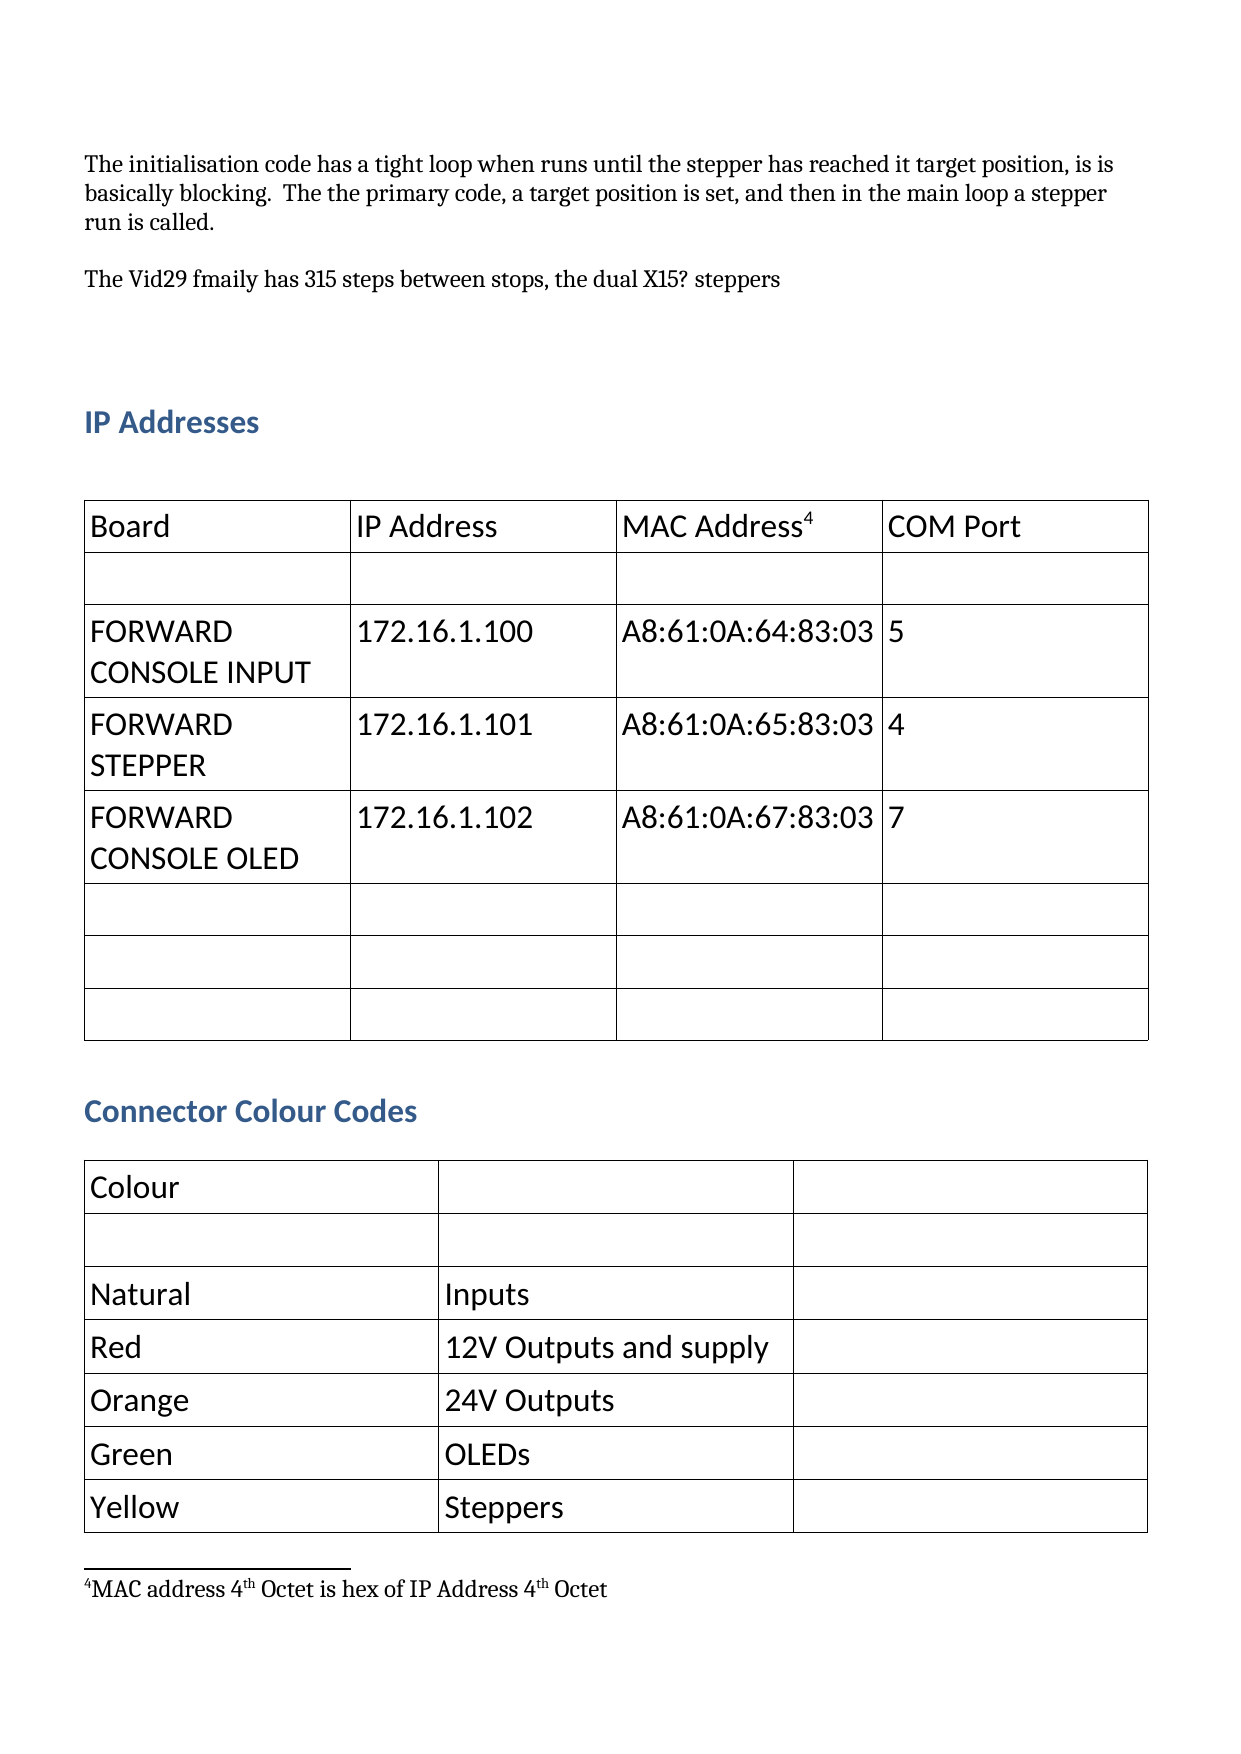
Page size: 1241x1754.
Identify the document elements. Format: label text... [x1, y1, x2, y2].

table_cell Inputs [439, 1267, 793, 1319]
table_cell [883, 884, 1148, 935]
table_header COM Port [883, 501, 1148, 552]
table_cell 172.16.1.100 [351, 605, 616, 697]
table_header Board [85, 501, 350, 552]
table_cell Green [85, 1427, 438, 1479]
table_cell [794, 1214, 1147, 1266]
table_cell [794, 1320, 1147, 1372]
table_cell [617, 884, 882, 935]
table_cell Steppers [439, 1480, 793, 1532]
table_cell [351, 884, 616, 935]
table_cell 172.16.1.101 [351, 698, 616, 790]
table_cell A8:61:0A:65:83:03 [617, 698, 882, 790]
table_cell [794, 1480, 1147, 1532]
text The Vid29 fmaily has 315 steps between stops, the dual X15? steppers [84, 265, 1148, 294]
table_cell 4 [883, 698, 1148, 790]
table_cell [617, 989, 882, 1040]
text The initialisation code has a tight loop when runs until the stepper has reached it target position, is is basically blocking. The the primary code, a target position is set, and then in the main loop a stepper run is called. [84, 150, 1148, 236]
table_cell [794, 1427, 1147, 1479]
table_cell 7 [883, 791, 1148, 883]
table_cell [351, 989, 616, 1040]
table_cell FORWARD STEPPER [85, 698, 350, 790]
table_cell [883, 989, 1148, 1040]
table_cell 12V Outputs and supply [439, 1320, 793, 1372]
table_cell A8:61:0A:64:83:03 [617, 605, 882, 697]
table_cell 5 [883, 605, 1148, 697]
table_cell [85, 936, 350, 988]
table_header [439, 1161, 793, 1213]
table_cell [351, 936, 616, 988]
table_header MAC Address [617, 501, 882, 552]
table_cell [883, 936, 1148, 988]
subtitle Connector Colour Codes [84, 1090, 1148, 1131]
table_cell [85, 884, 350, 935]
table_cell [85, 553, 350, 604]
table_cell Red [85, 1320, 438, 1372]
table_cell FORWARD CONSOLE OLED [85, 791, 350, 883]
table_header IP Address [351, 501, 616, 552]
table_cell [85, 1214, 438, 1266]
table_cell Orange [85, 1374, 438, 1426]
table_cell 172.16.1.102 [351, 791, 616, 883]
table_cell [617, 553, 882, 604]
table_cell FORWARD CONSOLE INPUT [85, 605, 350, 697]
table_cell Yellow [85, 1480, 438, 1532]
table_cell [439, 1214, 793, 1266]
table_cell [883, 553, 1148, 604]
table_cell [794, 1267, 1147, 1319]
table_cell OLEDs [439, 1427, 793, 1479]
table_cell A8:61:0A:67:83:03 [617, 791, 882, 883]
table_header Colour [85, 1161, 438, 1213]
table_cell 24V Outputs [439, 1374, 793, 1426]
subtitle IP Addresses [84, 401, 1148, 442]
table_cell [351, 553, 616, 604]
table_cell Natural [85, 1267, 438, 1319]
table_header [794, 1161, 1147, 1213]
table_cell [617, 936, 882, 988]
table_cell [85, 989, 350, 1040]
table_cell [794, 1374, 1147, 1426]
